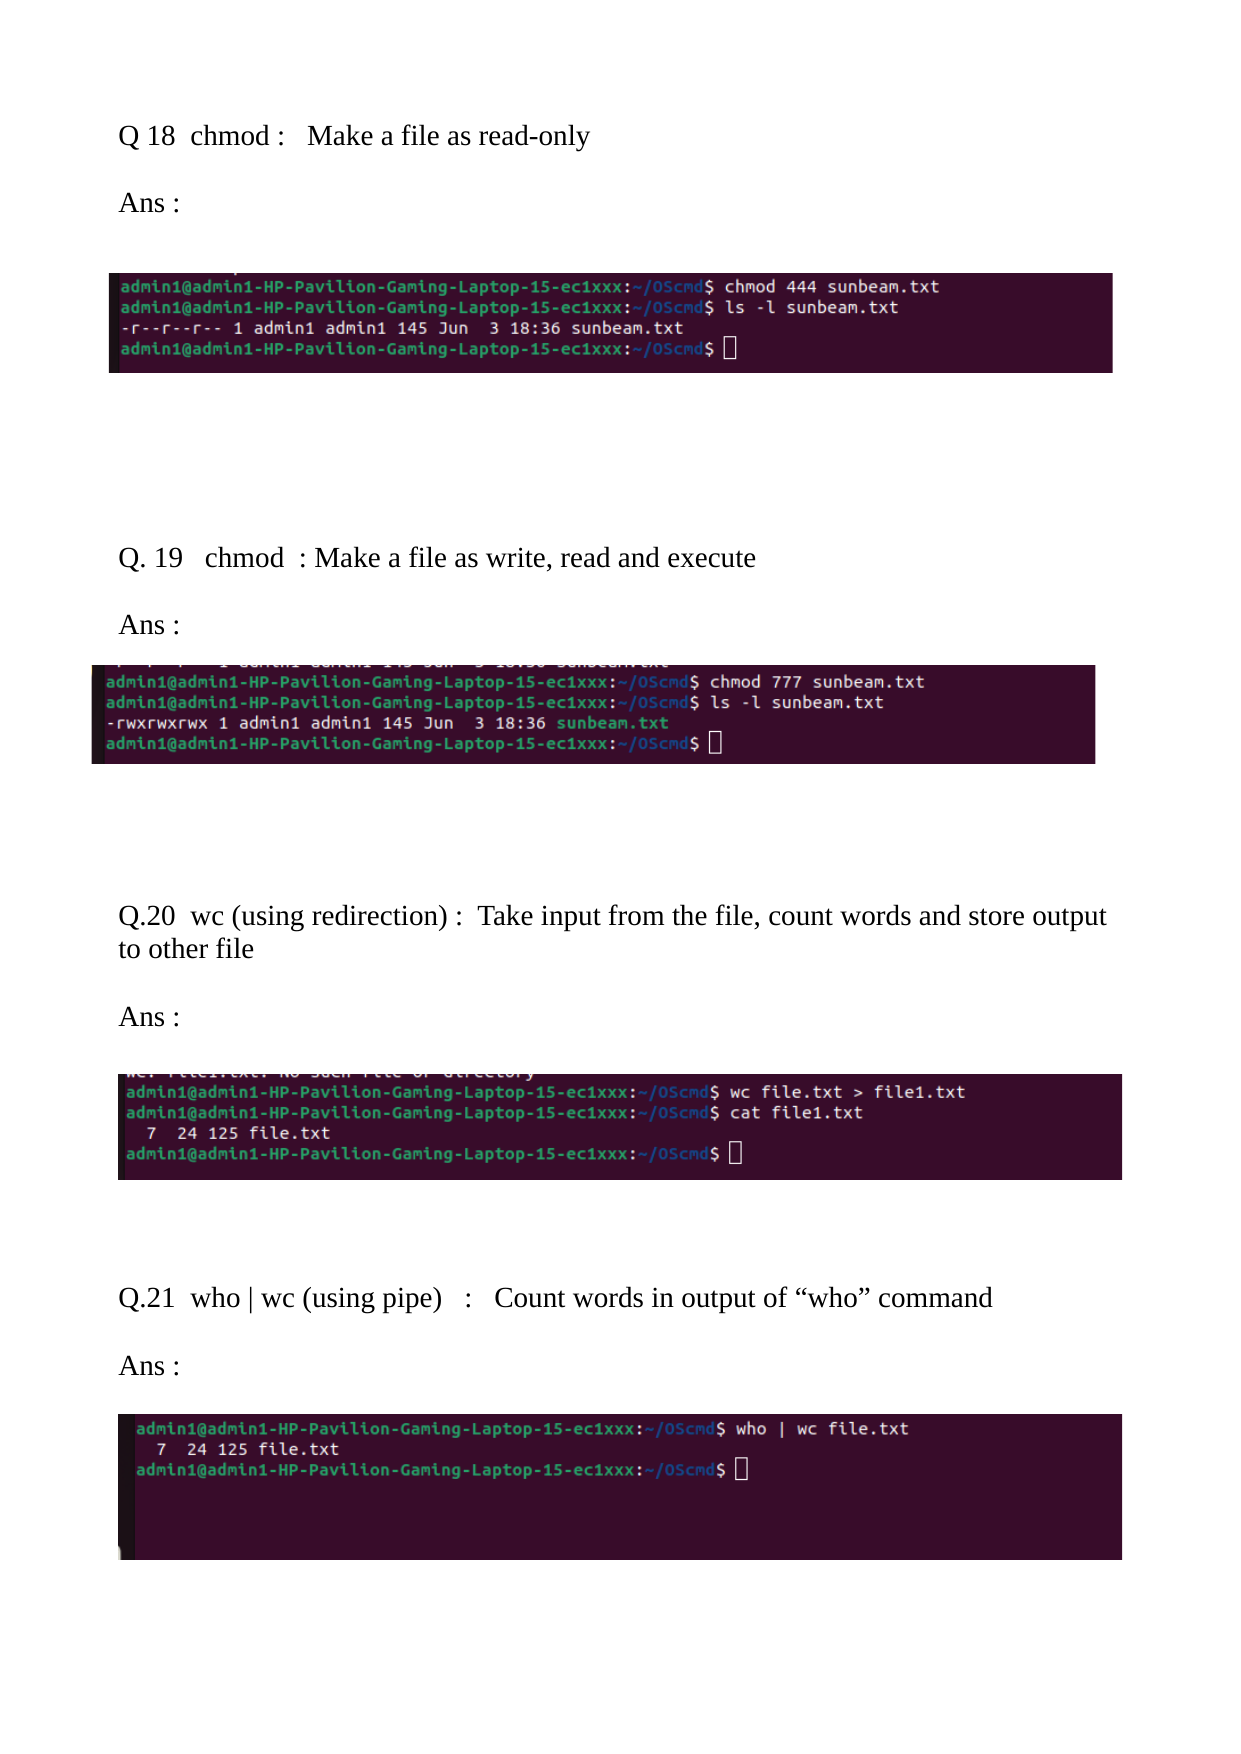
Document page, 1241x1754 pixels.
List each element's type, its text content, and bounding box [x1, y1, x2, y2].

text Q.20 wc (using redirection) : Take input from the file, count words and store output to other file [118, 898, 1122, 965]
text Ans : [118, 185, 1122, 219]
text Q. 19 chmod : Make a file as write, read and execute [118, 540, 1122, 574]
text Ans : [118, 999, 1122, 1032]
text Q.21 who | wc (using pipe) : Count words in output of “who” command [118, 1281, 1122, 1314]
text Q 18 chmod : Make a file as read-only [118, 118, 1122, 152]
picture [118, 1074, 1123, 1180]
picture [118, 1414, 1123, 1560]
picture [91, 665, 1096, 764]
text Ans : [118, 607, 1122, 641]
text Ans : [118, 1348, 1122, 1381]
picture [108, 273, 1113, 373]
